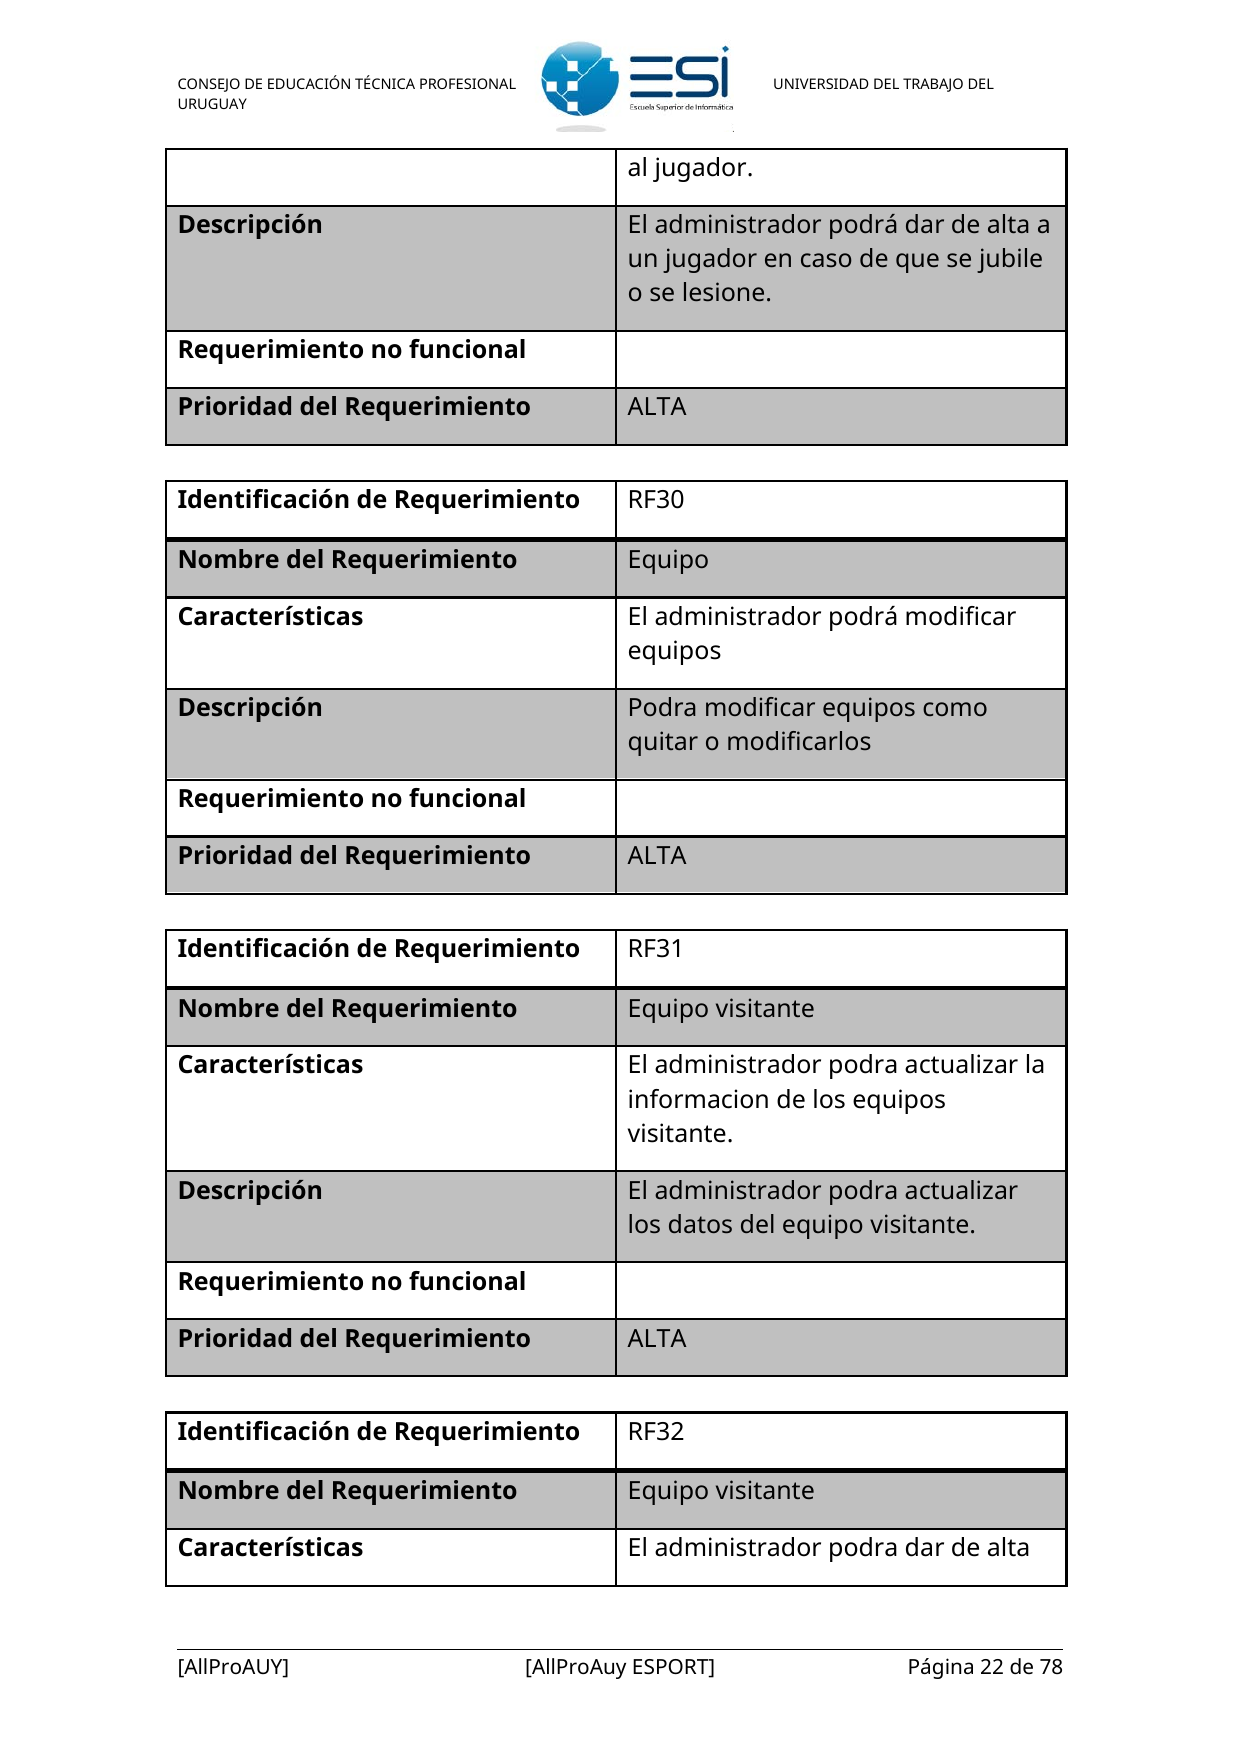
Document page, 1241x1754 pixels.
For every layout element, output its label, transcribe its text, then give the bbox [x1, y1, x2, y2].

table_cell Prioridad del Requerimiento [167, 838, 615, 892]
table_cell ALTA [617, 838, 1065, 892]
table_cell [617, 332, 1065, 387]
table_cell [617, 1263, 1065, 1318]
table_cell Equipo visitante [617, 990, 1065, 1045]
table_cell El administrador podra actualizar los datos del equipo visitante. [617, 1172, 1065, 1261]
table_cell Características [167, 599, 615, 687]
table_cell al jugador. [617, 150, 1065, 204]
table_cell Equipo [617, 542, 1065, 596]
table_cell Prioridad del Requerimiento [167, 1320, 615, 1375]
table_header RF31 [617, 931, 1065, 986]
table_cell Requerimiento no funcional [167, 781, 615, 835]
table_cell El administrador podra actualizar la informacion de los equipos visitante. [617, 1047, 1065, 1170]
picture [534, 39, 734, 132]
table_cell Nombre del Requerimiento [167, 542, 615, 596]
table_header Identificación de Requerimiento [167, 931, 615, 986]
table_cell Características [167, 1530, 615, 1585]
table_cell Requerimiento no funcional [167, 1263, 615, 1318]
table_header Identificación de Requerimiento [167, 1414, 615, 1468]
table_cell Podra modificar equipos como quitar o modificarlos [617, 690, 1065, 778]
table_header RF32 [617, 1414, 1065, 1468]
table_header RF30 [617, 482, 1065, 537]
table_cell El administrador podra dar de alta [617, 1530, 1065, 1585]
table_cell Equipo visitante [617, 1473, 1065, 1528]
table_cell Características [167, 1047, 615, 1170]
table_cell Prioridad del Requerimiento [167, 389, 615, 444]
table_cell Descripción [167, 690, 615, 778]
table_cell ALTA [617, 389, 1065, 444]
table_cell Descripción [167, 207, 615, 330]
table_header Identificación de Requerimiento [167, 482, 615, 537]
table_cell Nombre del Requerimiento [167, 990, 615, 1045]
table_cell [617, 781, 1065, 835]
table_cell El administrador podrá dar de alta a un jugador en caso de que se jubile o se lesione. [617, 207, 1065, 330]
table_cell Nombre del Requerimiento [167, 1473, 615, 1528]
table_cell [167, 150, 615, 204]
table_cell ALTA [617, 1320, 1065, 1375]
table_cell Descripción [167, 1172, 615, 1261]
table_cell El administrador podrá modificar equipos [617, 599, 1065, 687]
table_cell Requerimiento no funcional [167, 332, 615, 387]
